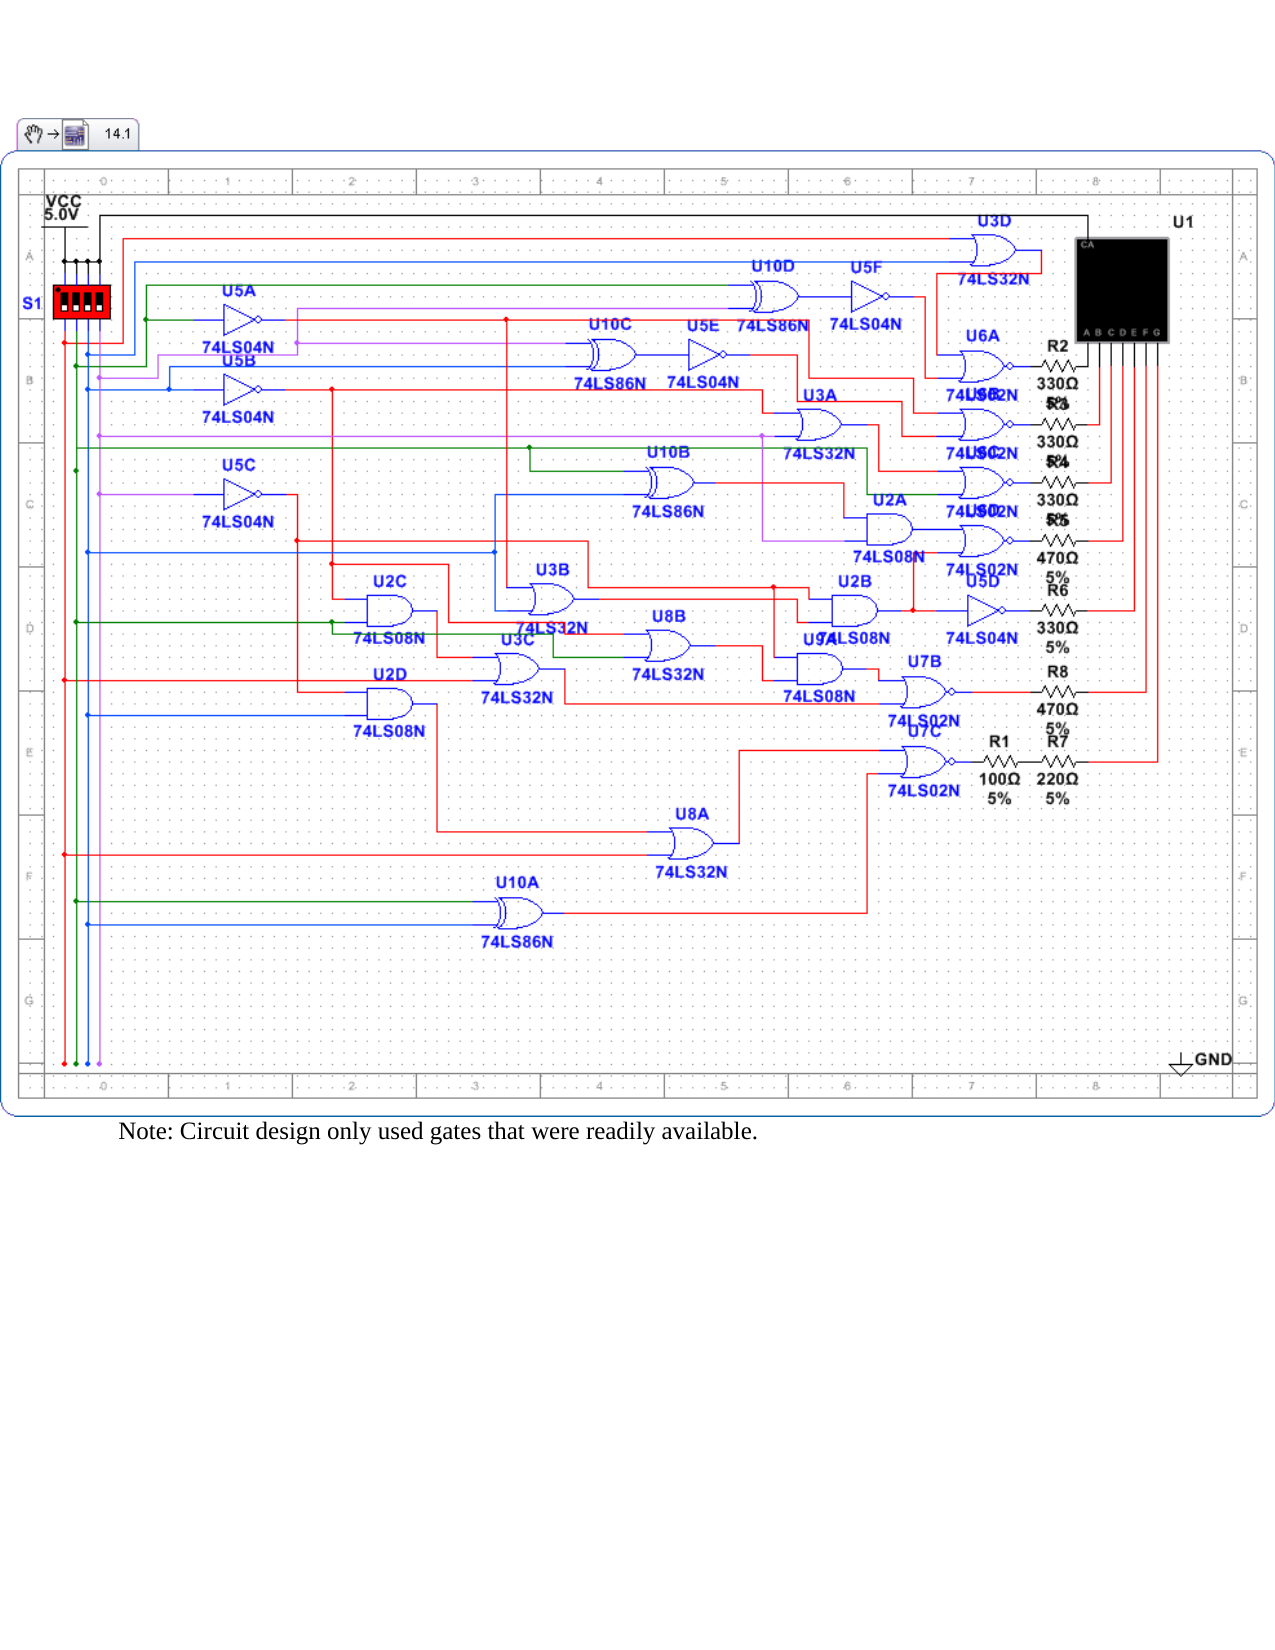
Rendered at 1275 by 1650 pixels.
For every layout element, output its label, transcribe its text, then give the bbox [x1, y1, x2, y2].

text Note: Circuit design only used gates that were readily available. [118, 1117, 1157, 1145]
text [135, 118, 1157, 150]
